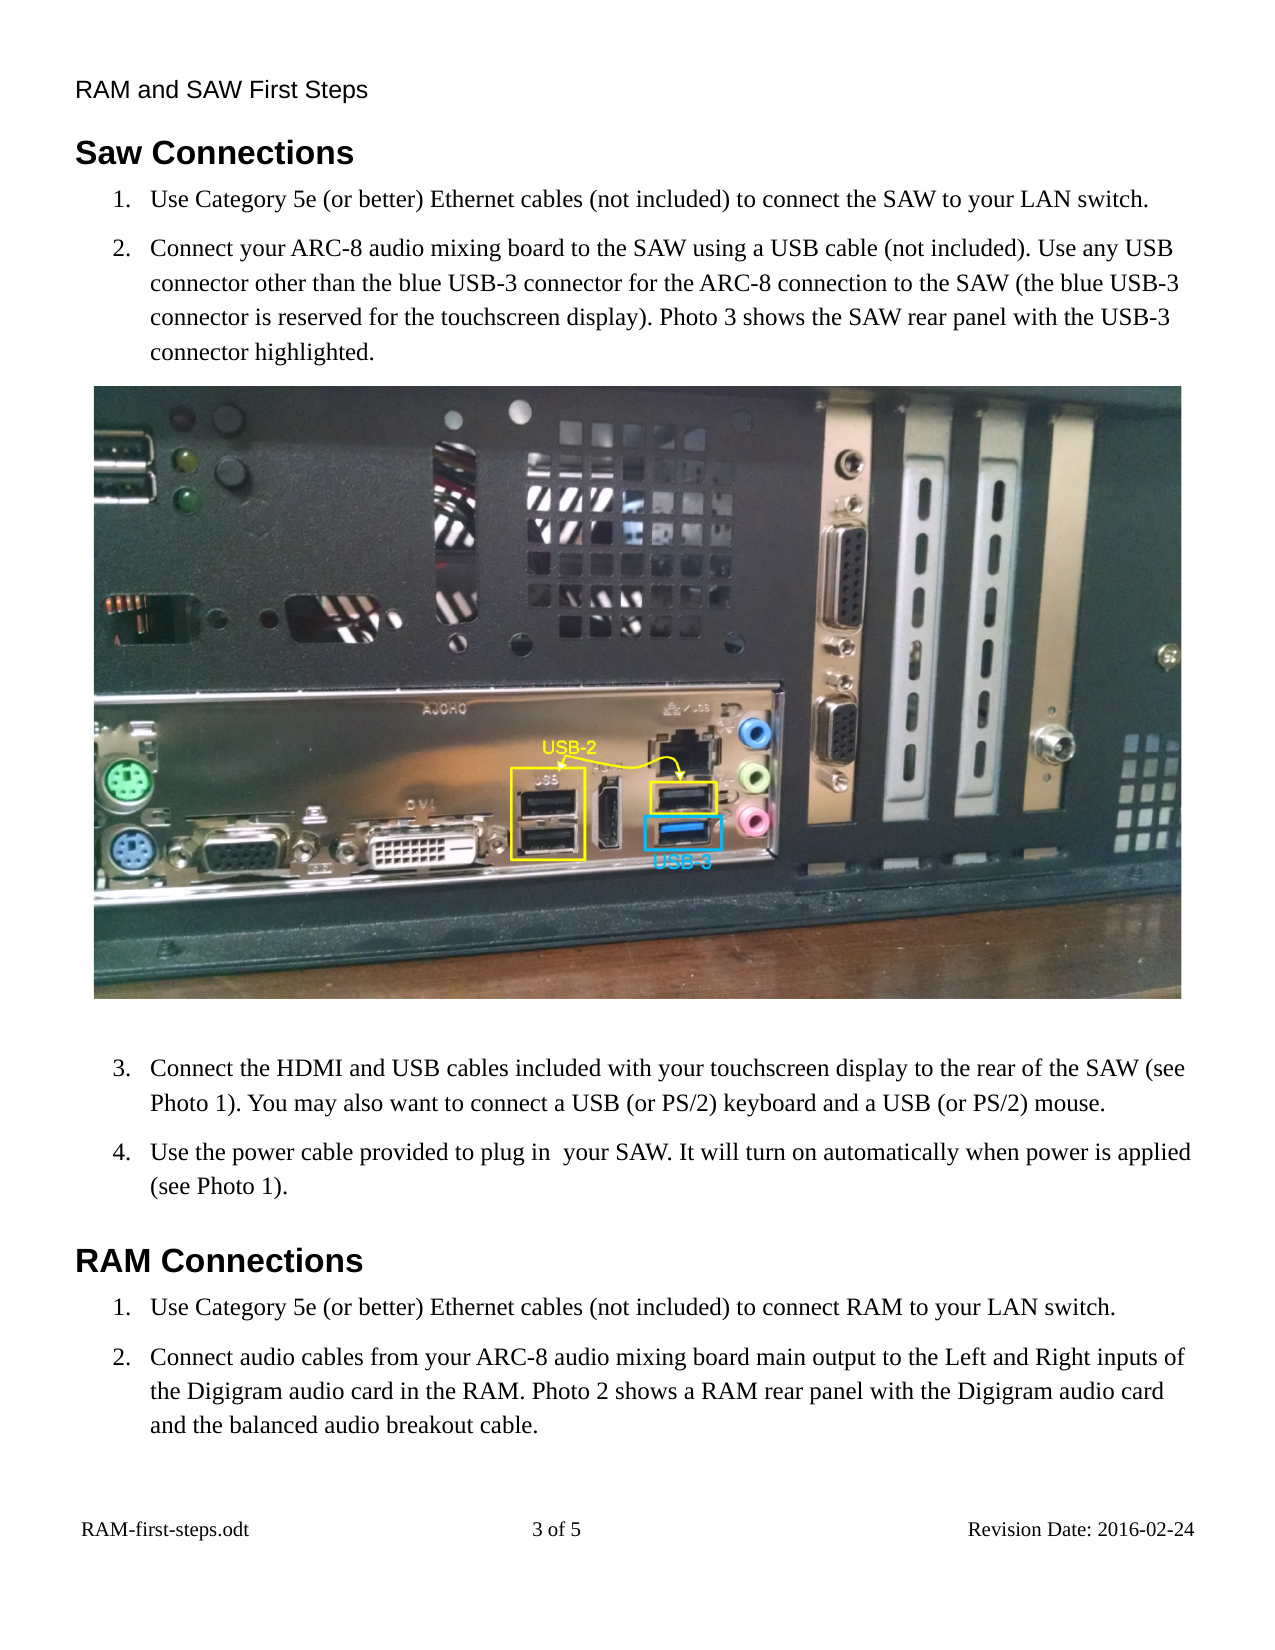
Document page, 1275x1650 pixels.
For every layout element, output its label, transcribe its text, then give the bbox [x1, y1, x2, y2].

list Connect the HDMI and USB cables included with your touchscreen display to the rear of the SAW (see Photo 1). You may also want to connect a USB (or PS/2) keyboard and a USB (or PS/2) mouse. [112, 1053, 1200, 1117]
subtitle Saw Connections [75, 133, 1200, 172]
subtitle RAM Connections [75, 1241, 1200, 1280]
list Connect audio cables from your ARC-8 audio mixing board main output to the Left and Right inputs of the Digigram audio card in the RAM. Photo 2 shows a RAM rear panel with the Digigram audio card and the balanced audio breakout cable. [112, 1342, 1200, 1439]
picture [93, 386, 1182, 999]
list Use Category 5e (or better) Ethernet cables (not included) to connect the SAW to your LAN switch. [112, 184, 1200, 213]
list Use Category 5e (or better) Ethernet cables (not included) to connect RAM to your LAN switch. [112, 1292, 1200, 1321]
list Use the power cable provided to plug in your SAW. It will turn on automatically when power is applied (see Photo 1). [112, 1137, 1200, 1200]
list Connect your ARC-8 audio mixing board to the SAW using a USB cable (not included). Use any USB connector other than the blue USB-3 connector for the ARC-8 connection to the SAW (the blue USB-3 connector is reserved for the touchscreen display). Photo 3 shows the SAW rear panel with the USB-3 connector highlighted. [112, 233, 1200, 366]
